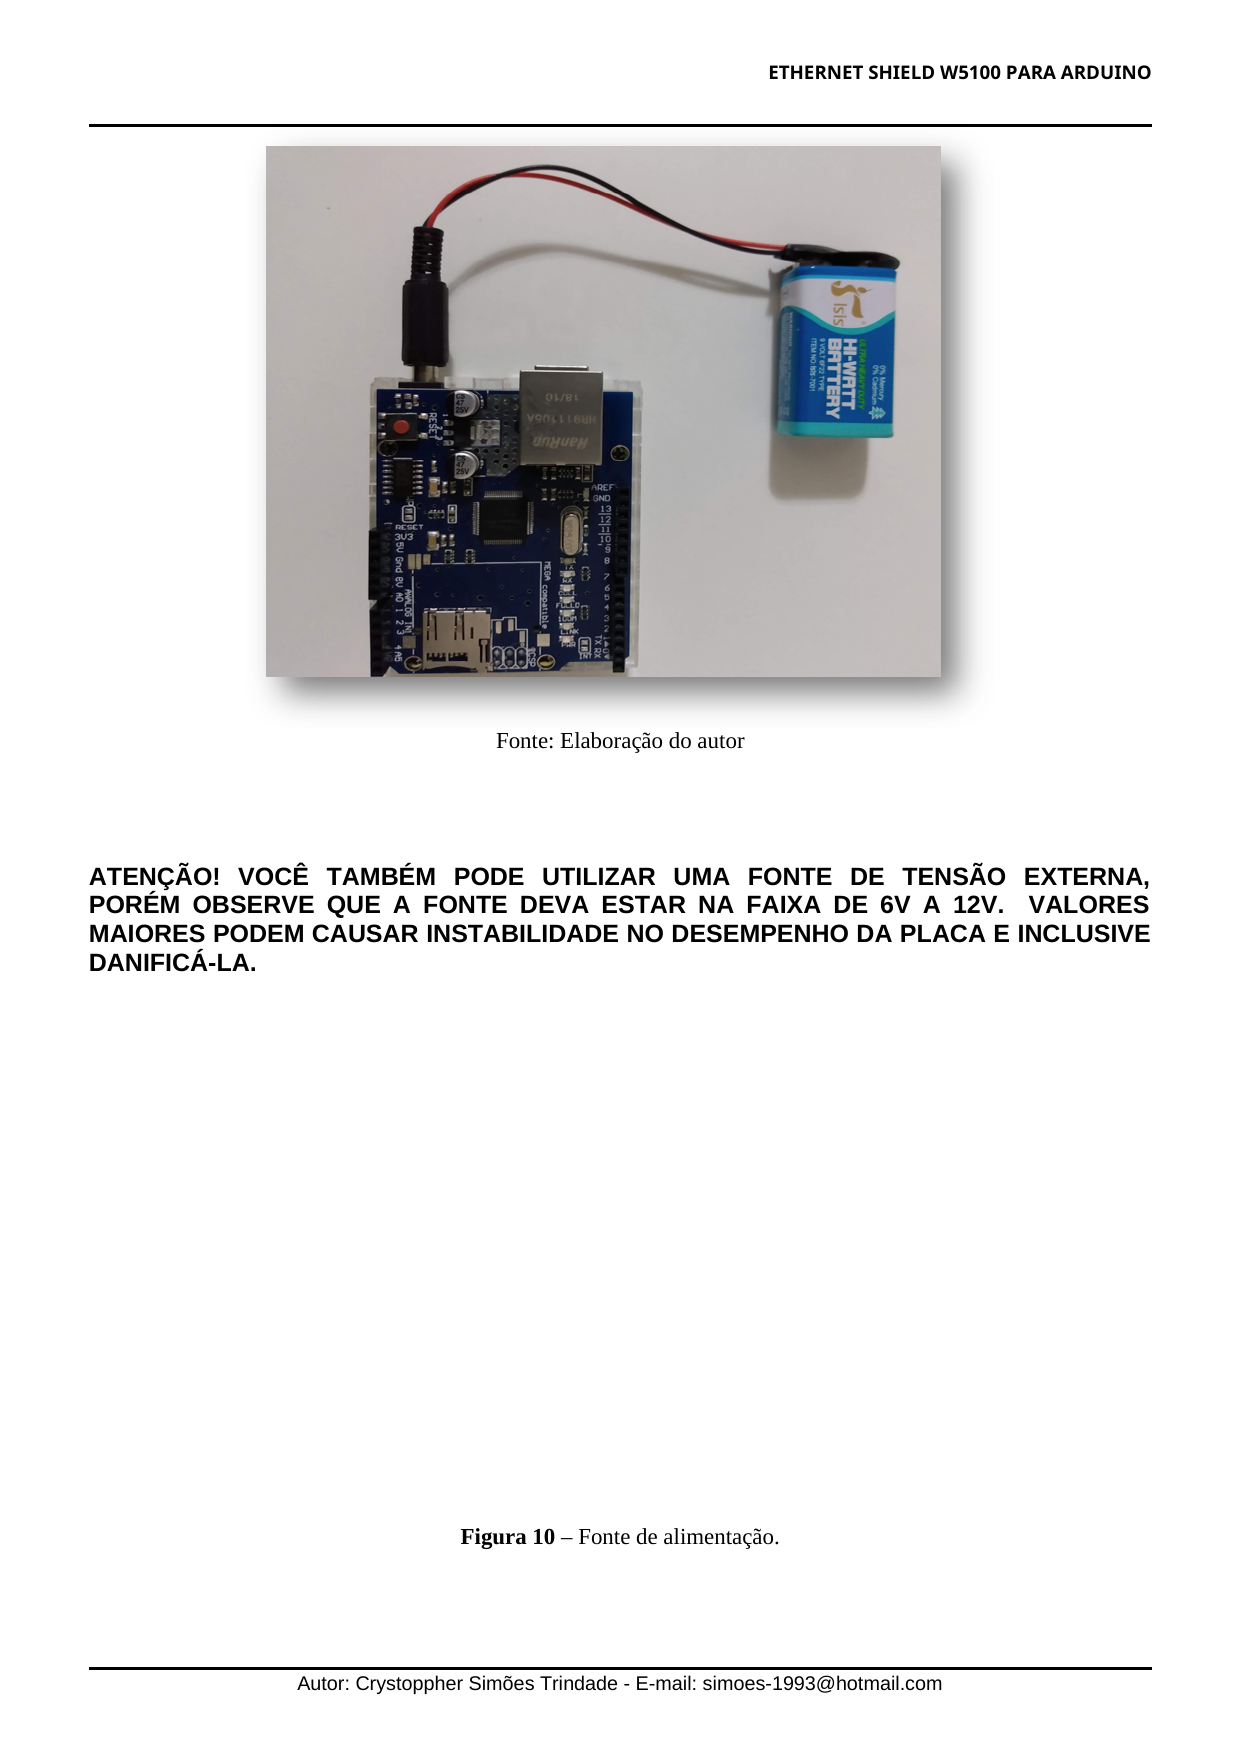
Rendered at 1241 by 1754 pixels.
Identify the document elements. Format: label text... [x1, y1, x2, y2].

text ATENÇÃO! VOCÊ TAMBÉM PODE UTILIZAR UMA FONTE DE TENSÃO EXTERNA, PORÉM OBSERVE QUE A FONTE DEVA ESTAR NA FAIXA DE 6V A 12V. VALORES MAIORES PODEM CAUSAR INSTABILIDADE NO DESEMPENHO DA PLACA E INCLUSIVE DANIFICÁ-LA. [89, 862, 1152, 977]
text Figura 10 – Fonte de alimentação. [89, 1523, 1152, 1549]
text Fonte: Elaboração do autor [89, 727, 1152, 754]
picture [245, 127, 995, 728]
